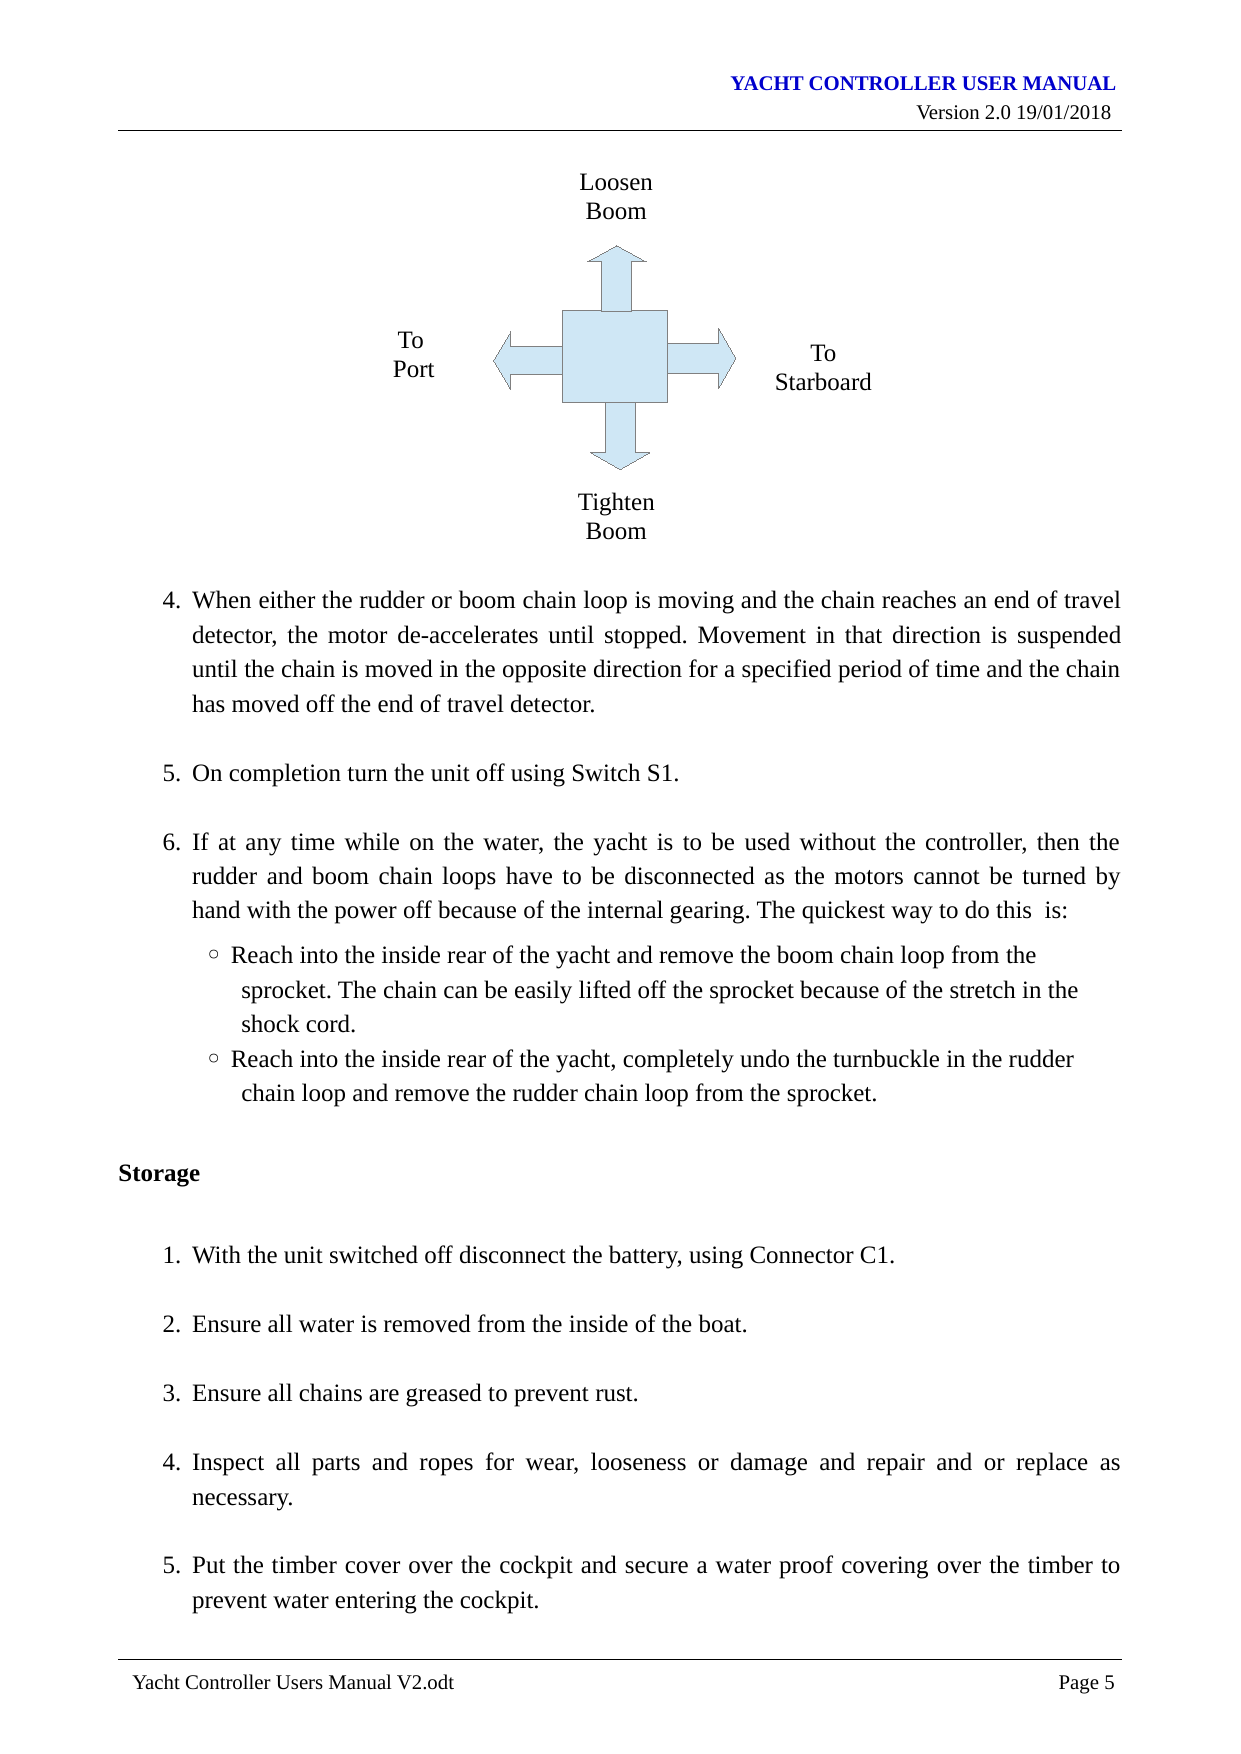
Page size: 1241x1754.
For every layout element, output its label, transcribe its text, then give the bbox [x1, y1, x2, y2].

list Reach into the inside rear of the yacht, completely undo the turnbuckle in the rudder chain loop and remove the rudder chain loop from the sprocket. [193, 1033, 1122, 1118]
list With the unit switched off disconnect the battery, using Connector C1. [162, 1240, 1122, 1269]
list When either the rudder or boom chain loop is moving and the chain reaches an end of travel detector, the motor de-accelerates until stopped. Movement in that direction is suspended until the chain is moved in the opposite direction for a specified period of time and the chain has moved off the end of travel detector. [162, 585, 1122, 717]
list Ensure all water is removed from the inside of the boat. [162, 1309, 1122, 1338]
list Put the timber cover over the cockpit and secure a water proof covering over the timber to prevent water entering the cockpit. [162, 1551, 1122, 1614]
list On completion turn the unit off using Switch S1. [162, 758, 1122, 786]
list Reach into the inside rear of the yacht and remove the boom chain loop from the sprocket. The chain can be easily lifted off the sprocket because of the stretch in the shock cord. [193, 930, 1122, 1033]
text Storage [118, 1158, 1122, 1187]
list If at any time while on the water, the yacht is to be used without the controller, then the rudder and boom chain loops have to be disconnected as the motors cannot be turned by hand with the power off because of the internal gearing. The quickest way to do this is: [162, 827, 1122, 924]
list Inspect all parts and ropes for wear, looseness or damage and repair and or replace as necessary. [162, 1447, 1122, 1510]
list Ensure all chains are greased to prevent rust. [162, 1378, 1122, 1407]
